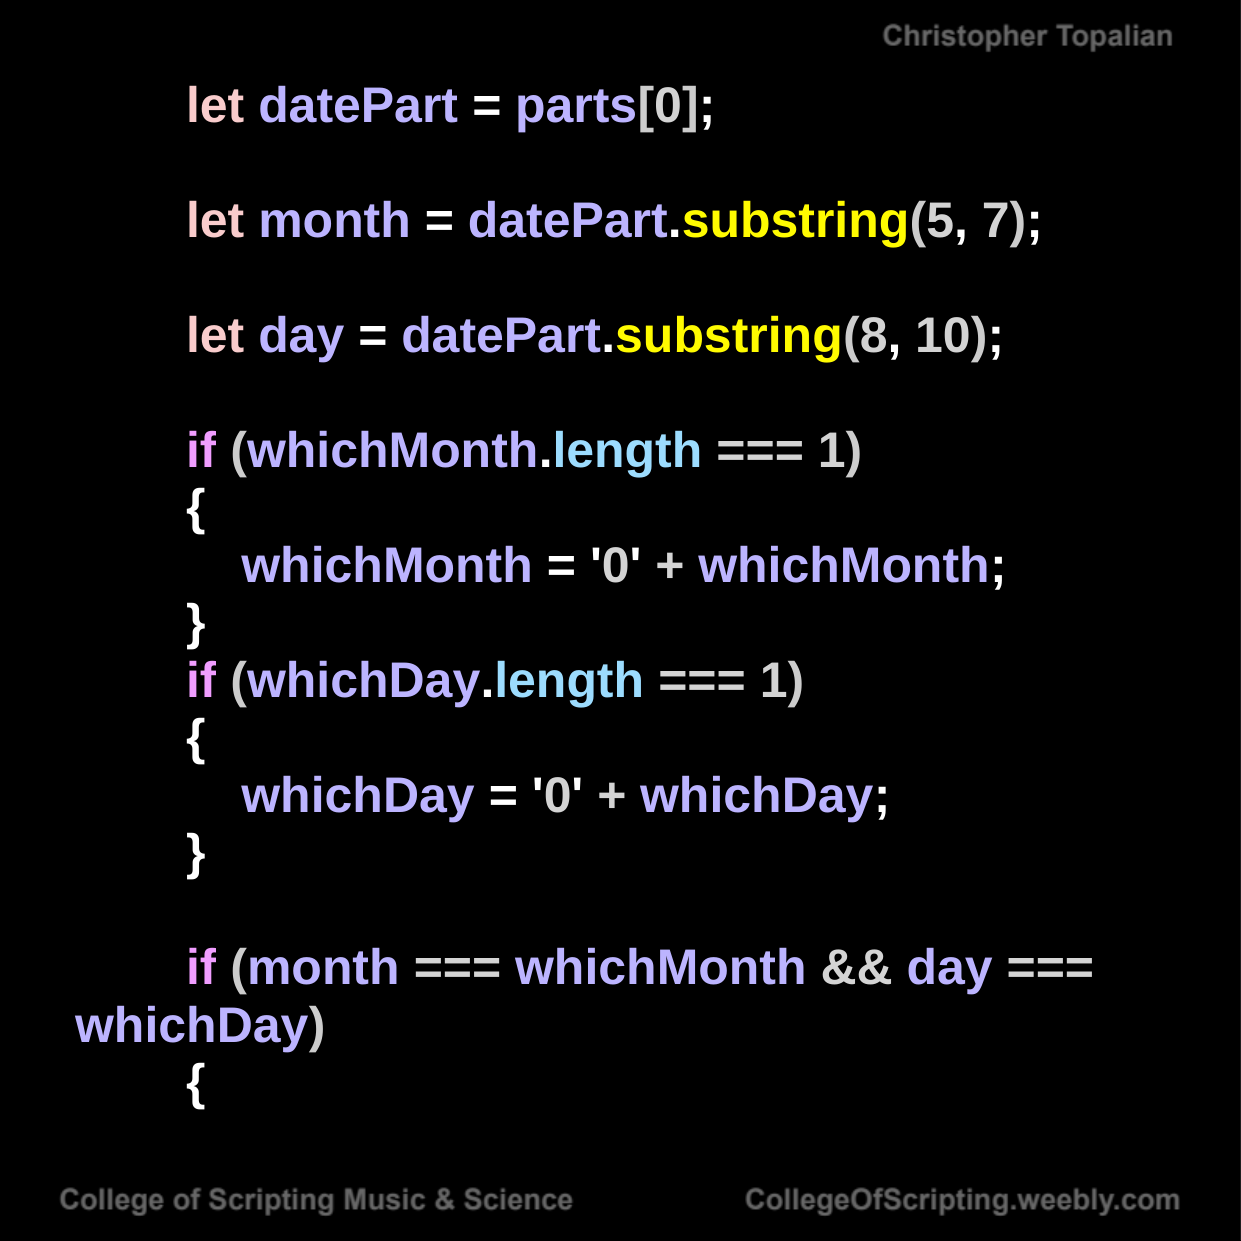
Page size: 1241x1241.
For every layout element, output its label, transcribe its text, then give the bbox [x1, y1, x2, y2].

text let month = datePart.substring(5, 7); [75, 190, 1166, 247]
text whichMonth = '0' + whichMonth; [75, 535, 1166, 592]
text let day = datePart.substring(8, 10); [75, 305, 1166, 362]
text } [75, 822, 1166, 880]
text } [75, 592, 1166, 650]
text if (month === whichMonth && day === whichDay) [75, 937, 1166, 1052]
text if (whichMonth.length === 1) [75, 420, 1166, 477]
text { [75, 707, 1166, 765]
text let datePart = parts[0]; [75, 75, 1166, 132]
text { [75, 477, 1166, 535]
text if (whichDay.length === 1) [75, 650, 1166, 707]
text { [75, 1052, 1166, 1110]
text whichDay = '0' + whichDay; [75, 765, 1166, 822]
